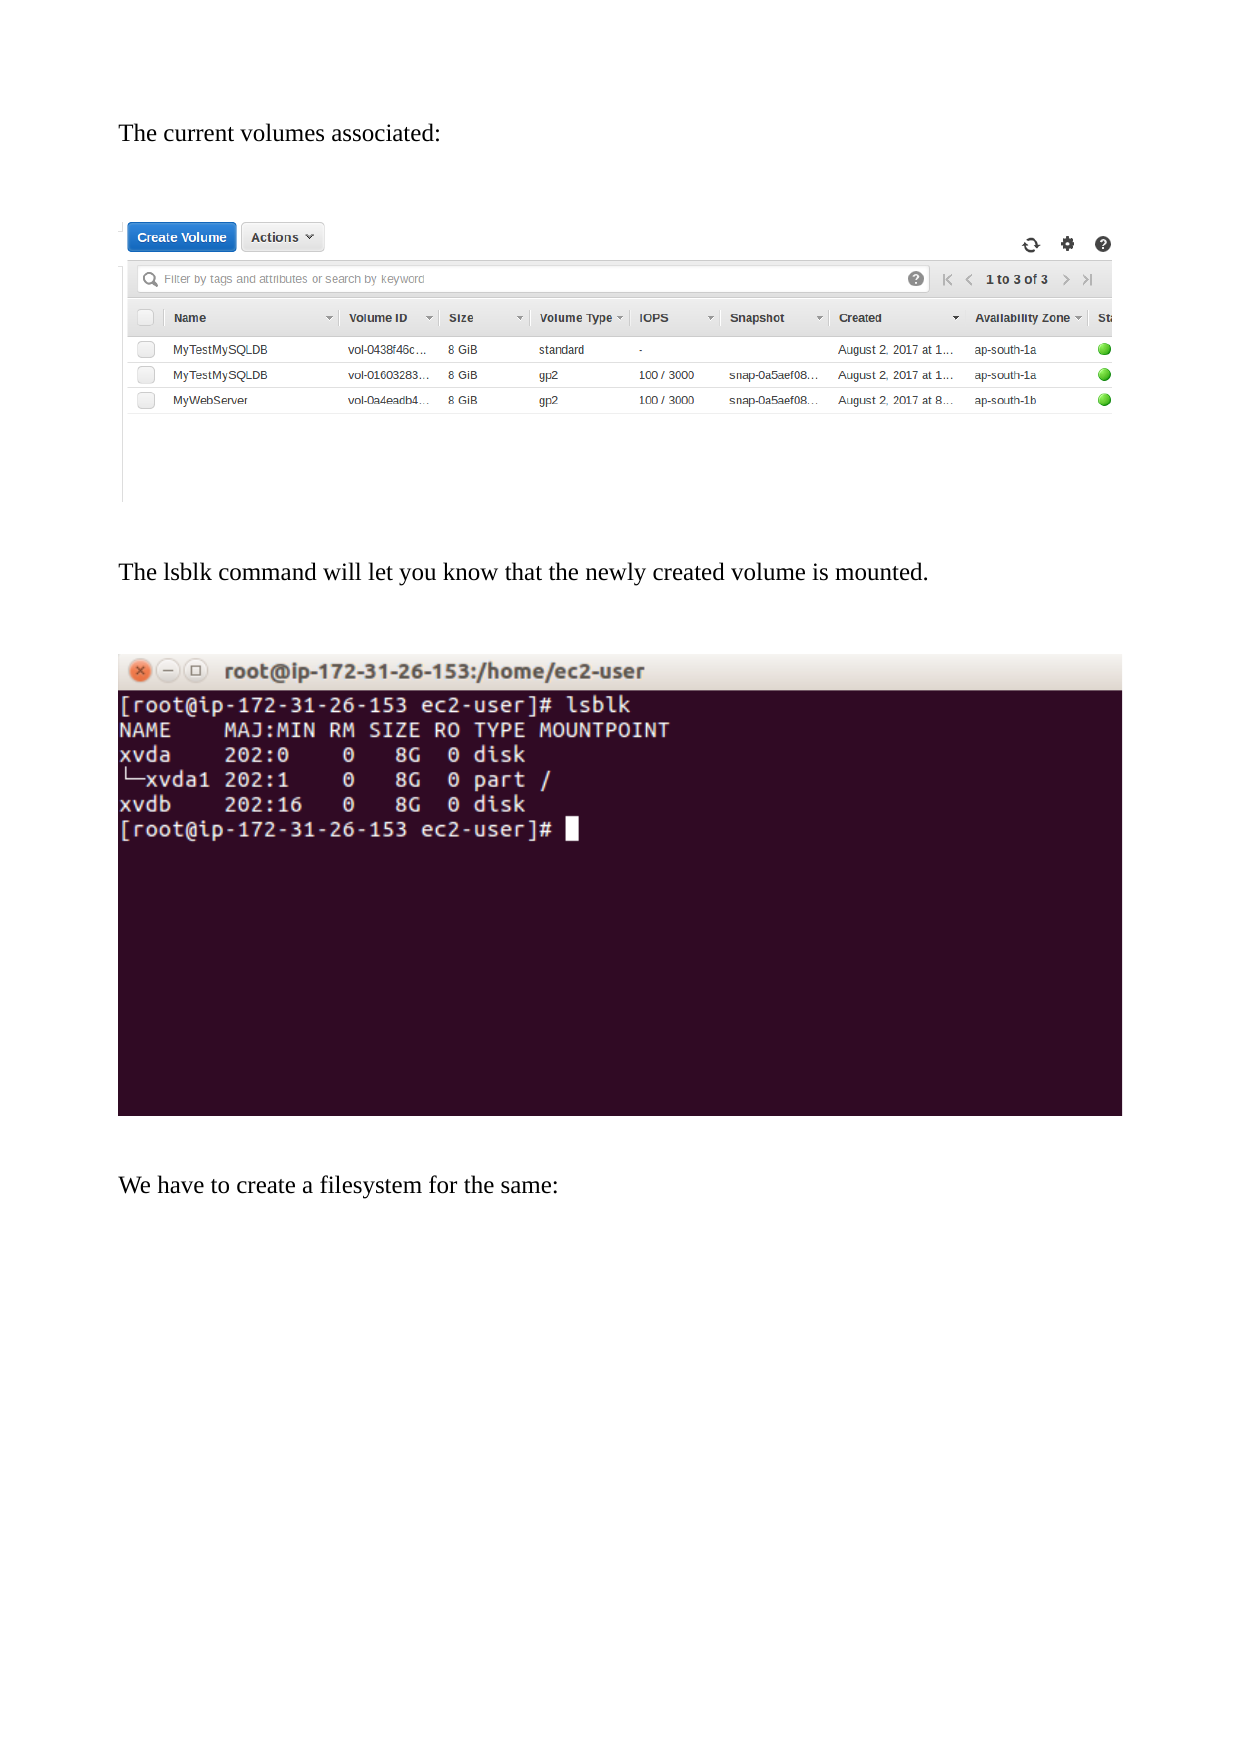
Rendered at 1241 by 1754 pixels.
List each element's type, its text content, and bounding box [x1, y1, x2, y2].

text The current volumes associated: [118, 118, 1122, 147]
picture [118, 216, 1123, 502]
text We have to create a filesystem for the same: [118, 1170, 1122, 1199]
picture [118, 654, 1123, 1116]
text The lsblk command will let you know that the newly created volume is mounted. [118, 557, 1122, 585]
